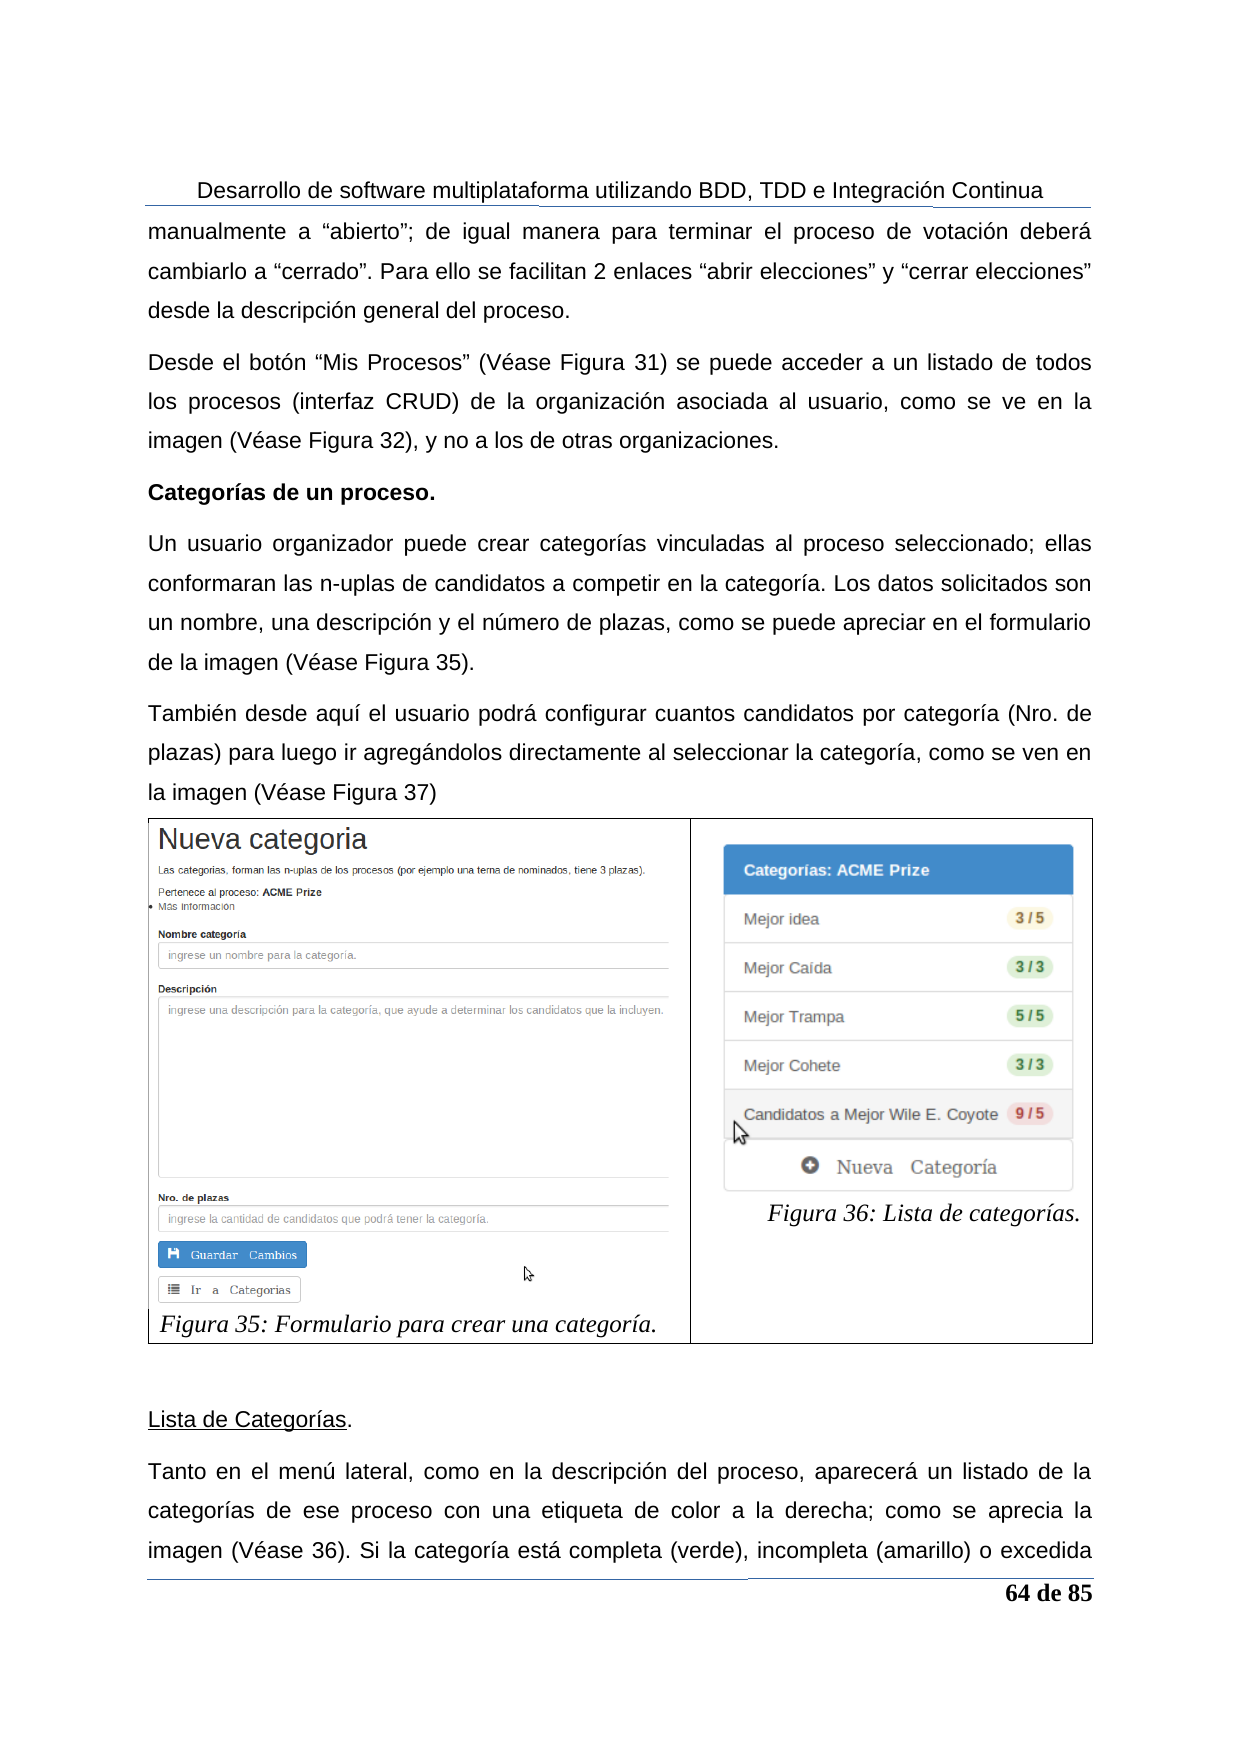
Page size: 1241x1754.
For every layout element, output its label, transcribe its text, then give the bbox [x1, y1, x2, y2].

text También desde aquí el usuario podrá configurar cuantos candidatos por categoría (Nro. de plazas) para luego ir agregándolos directamente al seleccionar la categoría, como se ven en la imagen (Véase Figura 37) [148, 700, 1093, 805]
text Categorías de un proceso. [148, 479, 1093, 505]
table_header [149, 819, 690, 1343]
text Lista de Categorías. [148, 1406, 1093, 1433]
table_header [691, 843, 715, 1198]
table_header [691, 819, 1092, 842]
table_header [1081, 843, 1092, 1198]
text Tanto en el menú lateral, como en la descripción del proceso, aparecerá un listado de la categorías de ese proceso con una etiqueta de color a la derecha; como se aprecia la imagen (Véase 36). Si la categoría está completa (verde), incompleta (amarillo) o excedida [148, 1458, 1093, 1563]
table_header [691, 1199, 1092, 1343]
text manualmente a “abierto”; de igual manera para terminar el proceso de votación deberá cambiarlo a “cerrado”. Para ello se facilitan 2 enlaces “abrir elecciones” y “cerrar elecciones” desde la descripción general del proceso. [148, 218, 1093, 324]
text Desde el botón “Mis Procesos” (Véase Figura 31) se puede acceder a un listado de todos los procesos (interfaz CRUD) de la organización asociada al usuario, como se ve en la imagen (Véase Figura 32), y no a los de otras organizaciones. [148, 348, 1093, 454]
picture [148, 823, 669, 1309]
text Un usuario organizador puede crear categorías vinculadas al proceso seleccionado; ellas conformaran las n-uplas de candidatos a competir en la categoría. Los datos solicitados son un nombre, una descripción y el número de plazas, como se puede apreciar en el formulario de la imagen (Véase Figura 35). [148, 530, 1093, 675]
picture [715, 842, 1081, 1199]
